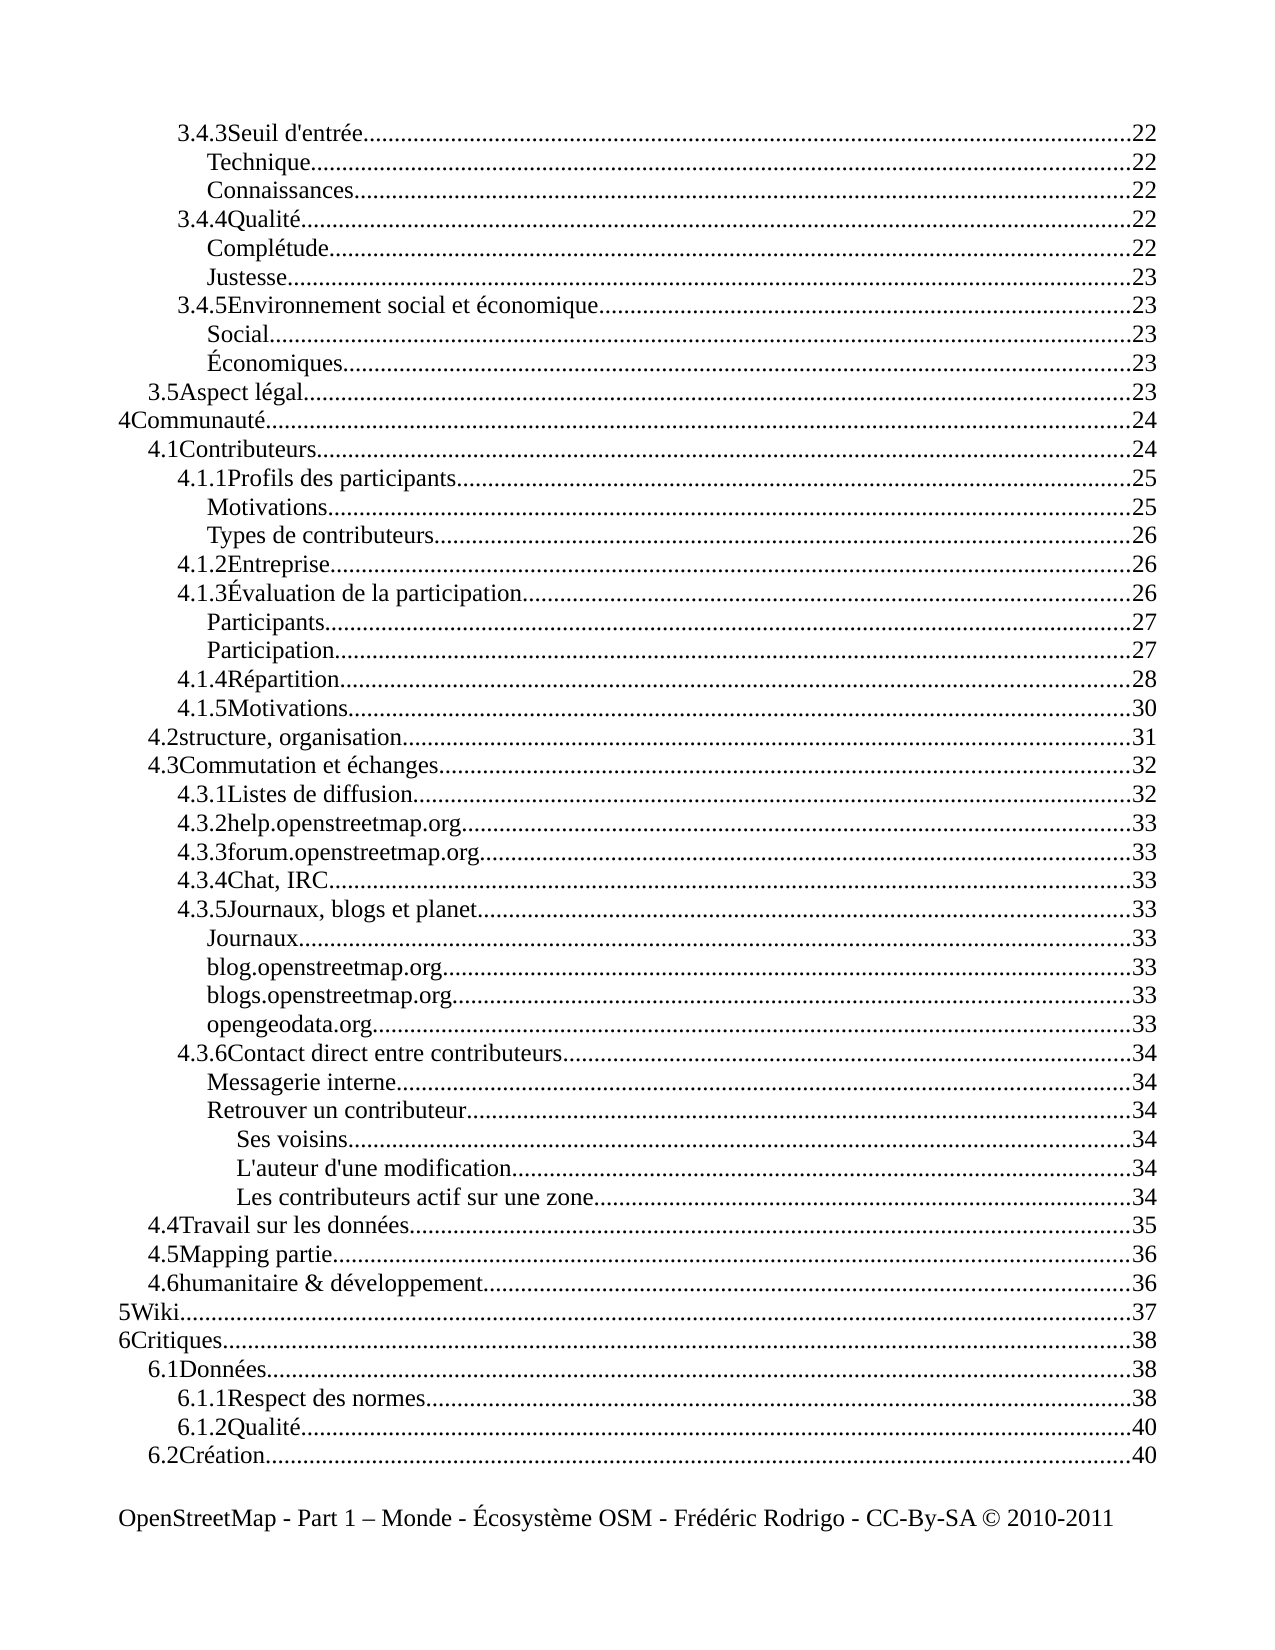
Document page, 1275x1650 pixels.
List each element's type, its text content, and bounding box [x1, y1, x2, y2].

text 4.6humanitaire & développement 36 [148, 1268, 1157, 1297]
text 4.3.4Chat, IRC 33 [177, 866, 1157, 894]
text 3.5Aspect légal 23 [148, 377, 1157, 406]
text 4.3.5Journaux, blogs et planet 33 [177, 894, 1157, 923]
text 3.4.4Qualité 22 [177, 204, 1157, 233]
text 4.3Commutation et échanges 32 [148, 751, 1157, 779]
text Justesse 23 [207, 262, 1157, 291]
text Les contributeurs actif sur une zone 34 [236, 1182, 1157, 1211]
text 4.2structure, organisation 31 [148, 722, 1157, 751]
text 4.3.1Listes de diffusion 32 [177, 779, 1157, 808]
text 4.1Contributeurs 24 [148, 434, 1157, 463]
text Technique 22 [207, 147, 1157, 176]
text opengeodata.org 33 [207, 1009, 1157, 1038]
text Messagerie interne 34 [207, 1067, 1157, 1096]
text 4.1.2Entreprise 26 [177, 549, 1157, 578]
text 3.4.3Seuil d'entrée 22 [177, 118, 1157, 147]
text 4Communauté 24 [118, 406, 1157, 434]
text Participation 27 [207, 636, 1157, 664]
text 4.3.6Contact direct entre contributeurs 34 [177, 1038, 1157, 1067]
text 6.2Création 40 [148, 1441, 1157, 1469]
text 4.3.2help.openstreetmap.org 33 [177, 808, 1157, 837]
text 4.4Travail sur les données 35 [148, 1211, 1157, 1239]
text 6.1.2Qualité 40 [177, 1412, 1157, 1441]
text L'auteur d'une modification 34 [236, 1153, 1157, 1182]
text Journaux 33 [207, 923, 1157, 952]
text 4.5Mapping partie 36 [148, 1239, 1157, 1268]
text Motivations 25 [207, 492, 1157, 521]
text 3.4.5Environnement social et économique 23 [177, 291, 1157, 319]
text 4.1.3Évaluation de la participation 26 [177, 578, 1157, 607]
text 6.1.1Respect des normes 38 [177, 1383, 1157, 1412]
text blogs.openstreetmap.org 33 [207, 981, 1157, 1009]
text 4.1.4Répartition 28 [177, 664, 1157, 693]
text Économiques 23 [207, 348, 1157, 377]
text Retrouver un contributeur 34 [207, 1096, 1157, 1124]
text Ses voisins 34 [236, 1124, 1157, 1153]
text 6.1Données 38 [148, 1354, 1157, 1383]
text Complétude 22 [207, 233, 1157, 262]
text 6Critiques 38 [118, 1326, 1157, 1354]
text 4.1.1Profils des participants 25 [177, 463, 1157, 492]
text 4.3.3forum.openstreetmap.org 33 [177, 837, 1157, 866]
text 4.1.5Motivations 30 [177, 693, 1157, 722]
text Social 23 [207, 319, 1157, 348]
text Connaissances 22 [207, 176, 1157, 204]
text blog.openstreetmap.org 33 [207, 952, 1157, 981]
text Participants 27 [207, 607, 1157, 636]
text Types de contributeurs 26 [207, 521, 1157, 549]
text 5Wiki 37 [118, 1297, 1157, 1326]
